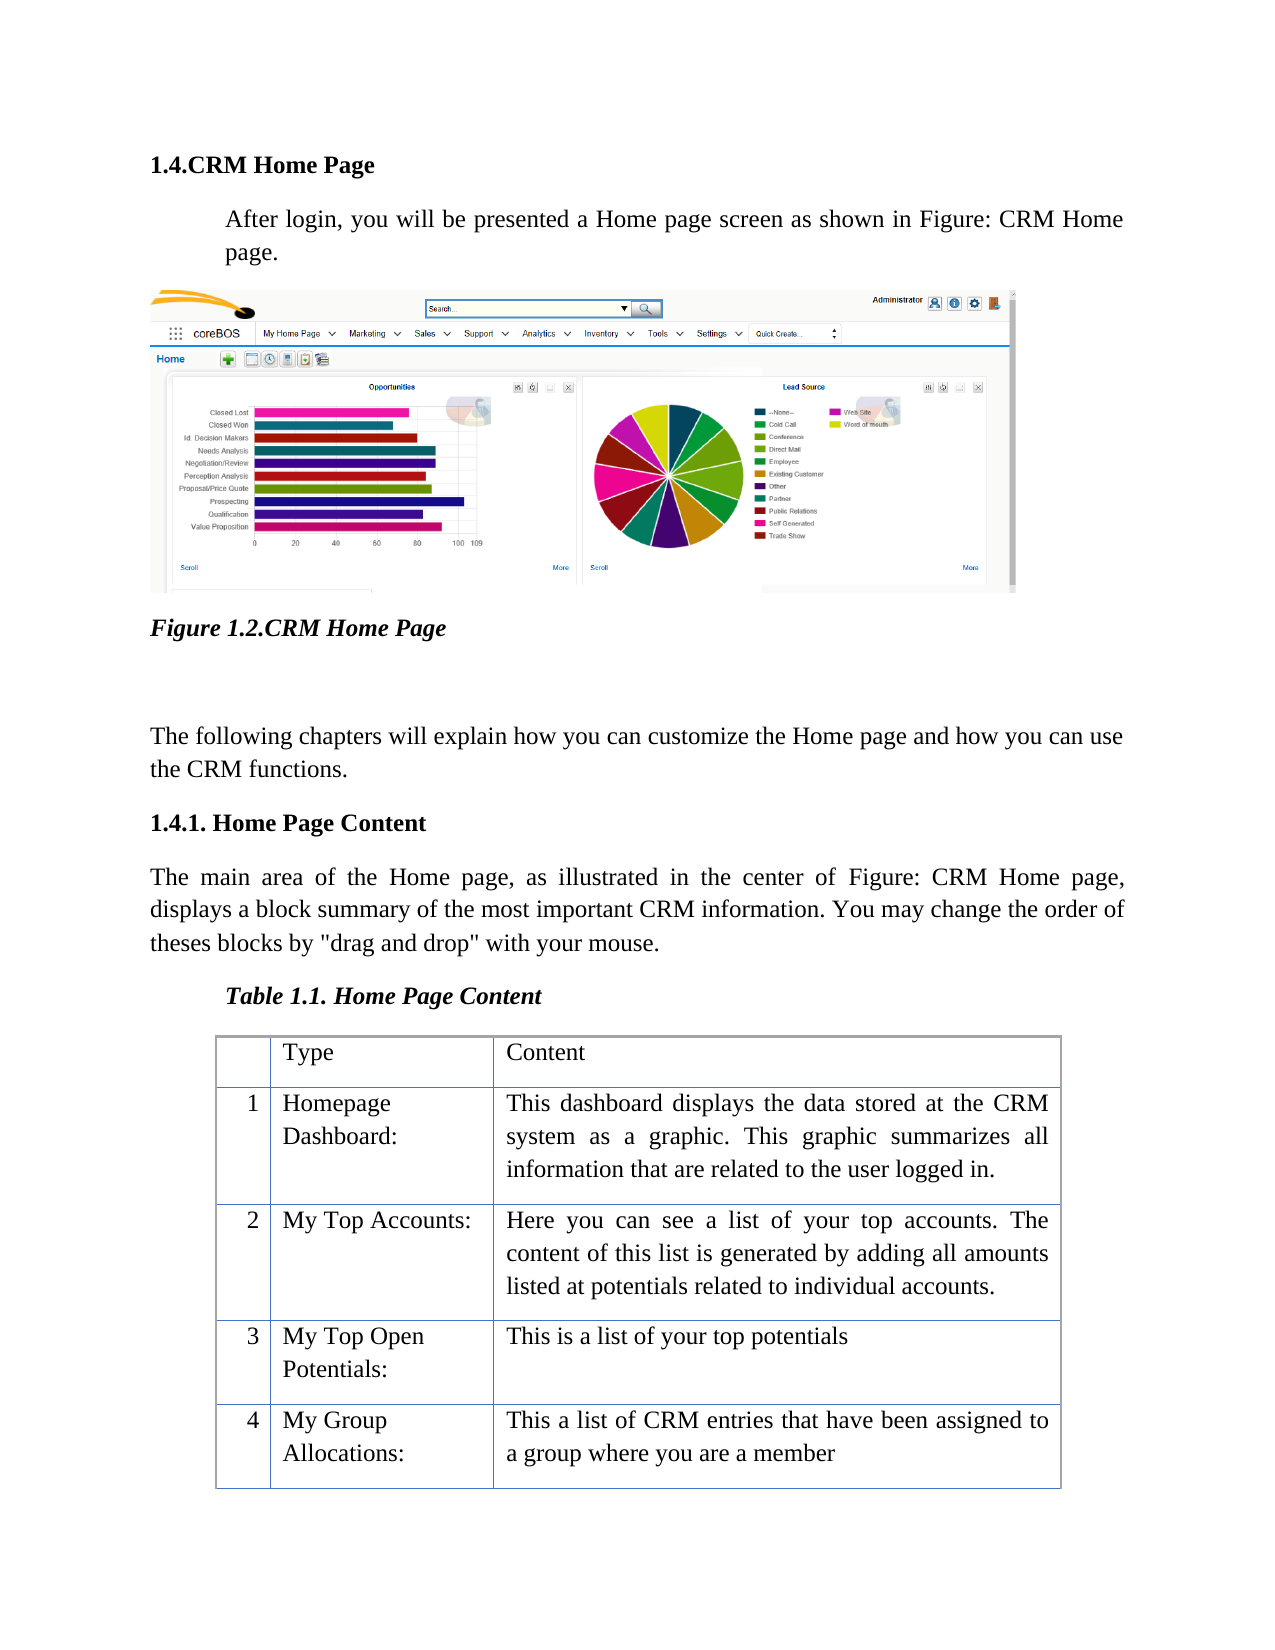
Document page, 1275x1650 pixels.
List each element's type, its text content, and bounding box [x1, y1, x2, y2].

text The main area of the Home page, as illustrated in the center of Figure: CRM Home page, displays a block summary of the most important CRM information. You may change the order of theses blocks by "drag and drop" with your mouse. [150, 862, 1125, 956]
text Table 1.1. Home Page Content [225, 981, 1125, 1010]
table_cell 3 [217, 1321, 270, 1404]
table_cell This a list of CRM entries that have been assigned to a group where you are a member [494, 1405, 1060, 1488]
text Figure 1.2.CRM Home Page [150, 613, 1125, 642]
table_cell 1 [217, 1088, 270, 1204]
table_cell This is a list of your top potentials [494, 1321, 1060, 1404]
table_cell Homepage Dashboard: [271, 1088, 493, 1204]
picture [150, 290, 1016, 593]
text 1.4.CRM Home Page [150, 150, 1125, 179]
text 1.4.1. Home Page Content [150, 808, 1125, 836]
table_cell This dashboard displays the data stored at the CRM system as a graphic. This graphic summarizes all information that are related to the user logged in. [494, 1088, 1060, 1204]
text The following chapters will explain how you can customize the Home page and how you can use the CRM functions. [150, 721, 1125, 783]
table_cell My Group Allocations: [271, 1405, 493, 1488]
table_header Type [271, 1038, 493, 1087]
table_cell 4 [217, 1405, 270, 1488]
table_header [217, 1038, 270, 1087]
table_cell 2 [217, 1205, 270, 1320]
table_cell Here you can see a list of your top accounts. The content of this list is generated by adding all amounts listed at potentials related to individual accounts. [494, 1205, 1060, 1320]
text After login, you will be presented a Home page screen as shown in Figure: CRM Home page. [225, 204, 1125, 266]
table_header Content [494, 1038, 1060, 1087]
table_cell My Top Open Potentials: [271, 1321, 493, 1404]
table_cell My Top Accounts: [271, 1205, 493, 1320]
